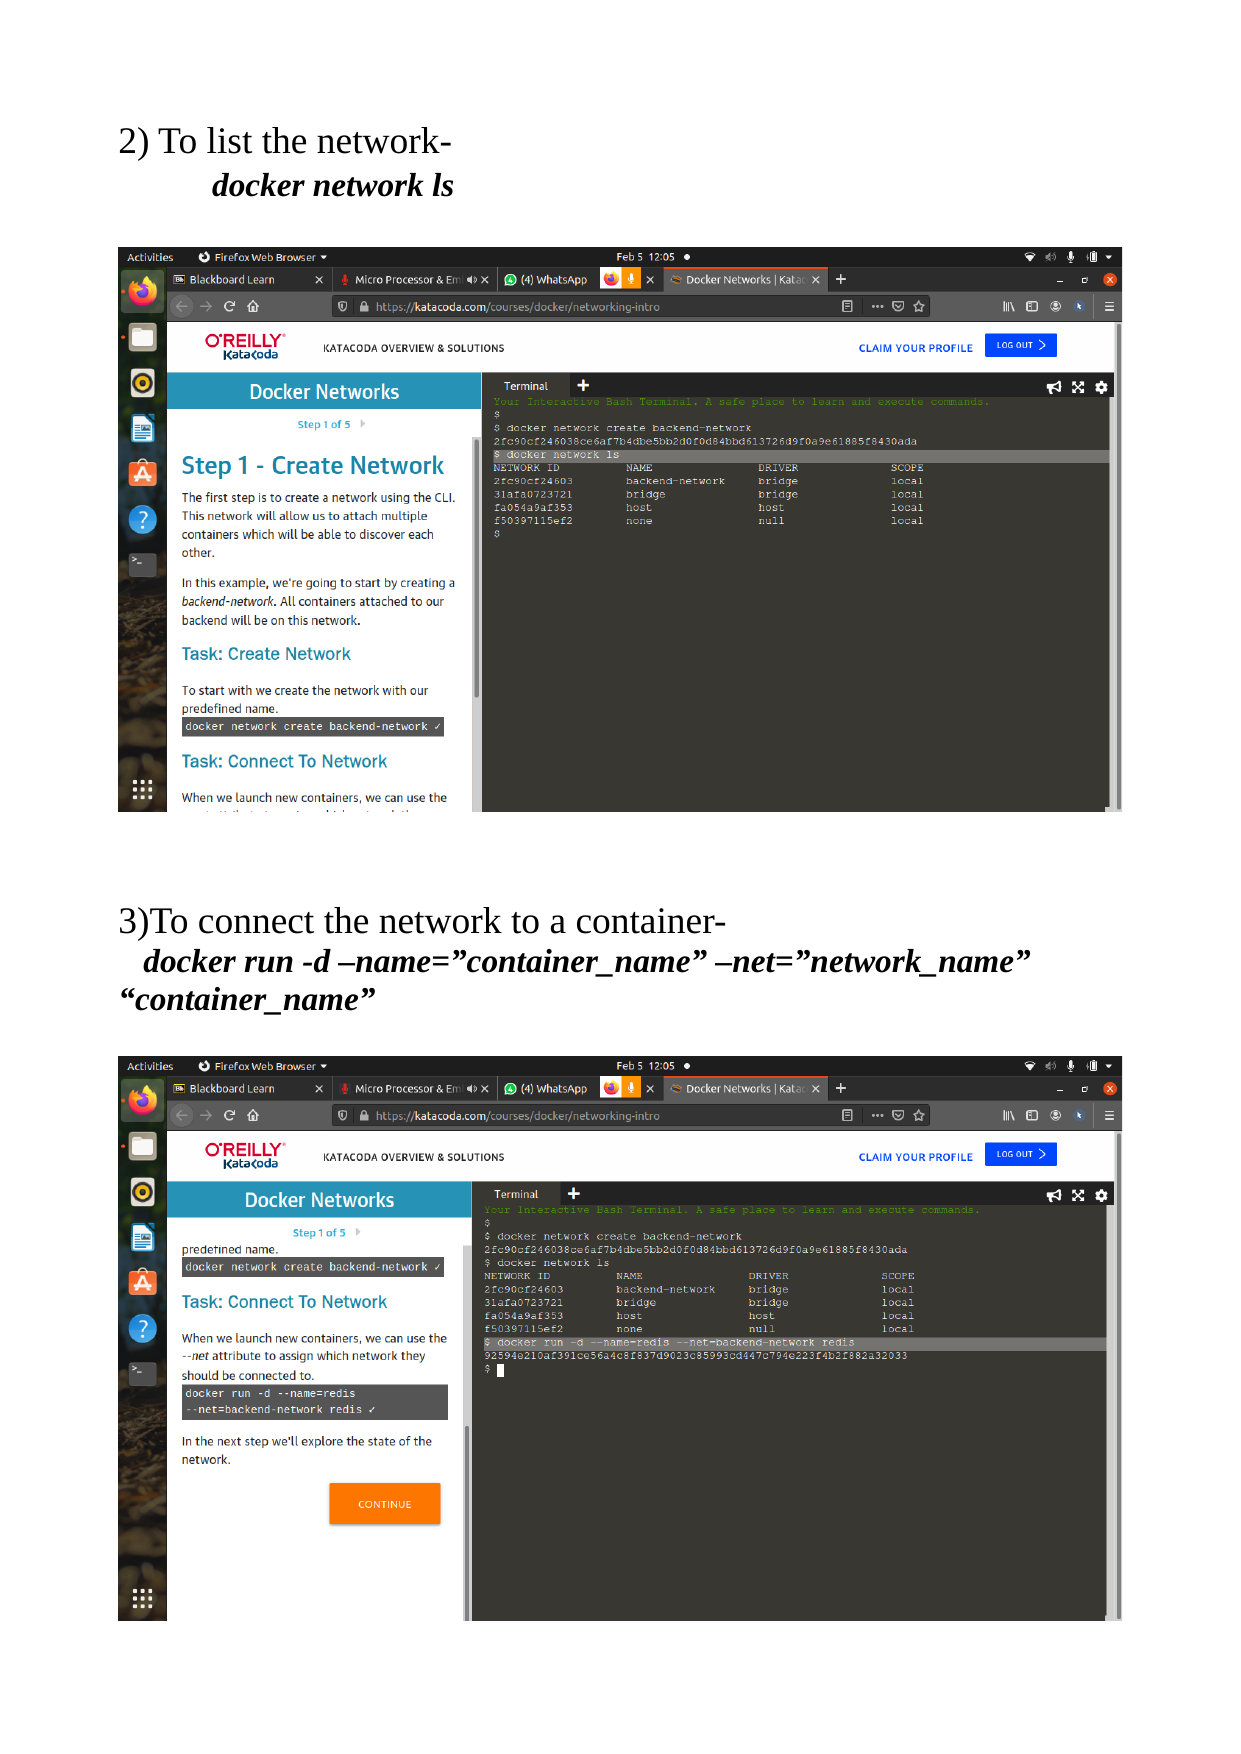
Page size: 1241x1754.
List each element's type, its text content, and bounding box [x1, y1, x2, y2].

picture [118, 247, 1123, 812]
text 2) To list the network- [118, 118, 1122, 161]
picture [118, 1056, 1123, 1621]
text docker network ls [118, 161, 1122, 204]
text 3)To connect the network to a container- [118, 898, 1122, 941]
text docker run -d –name=”container_name” –net=”network_name” “container_name” [118, 941, 1122, 1018]
